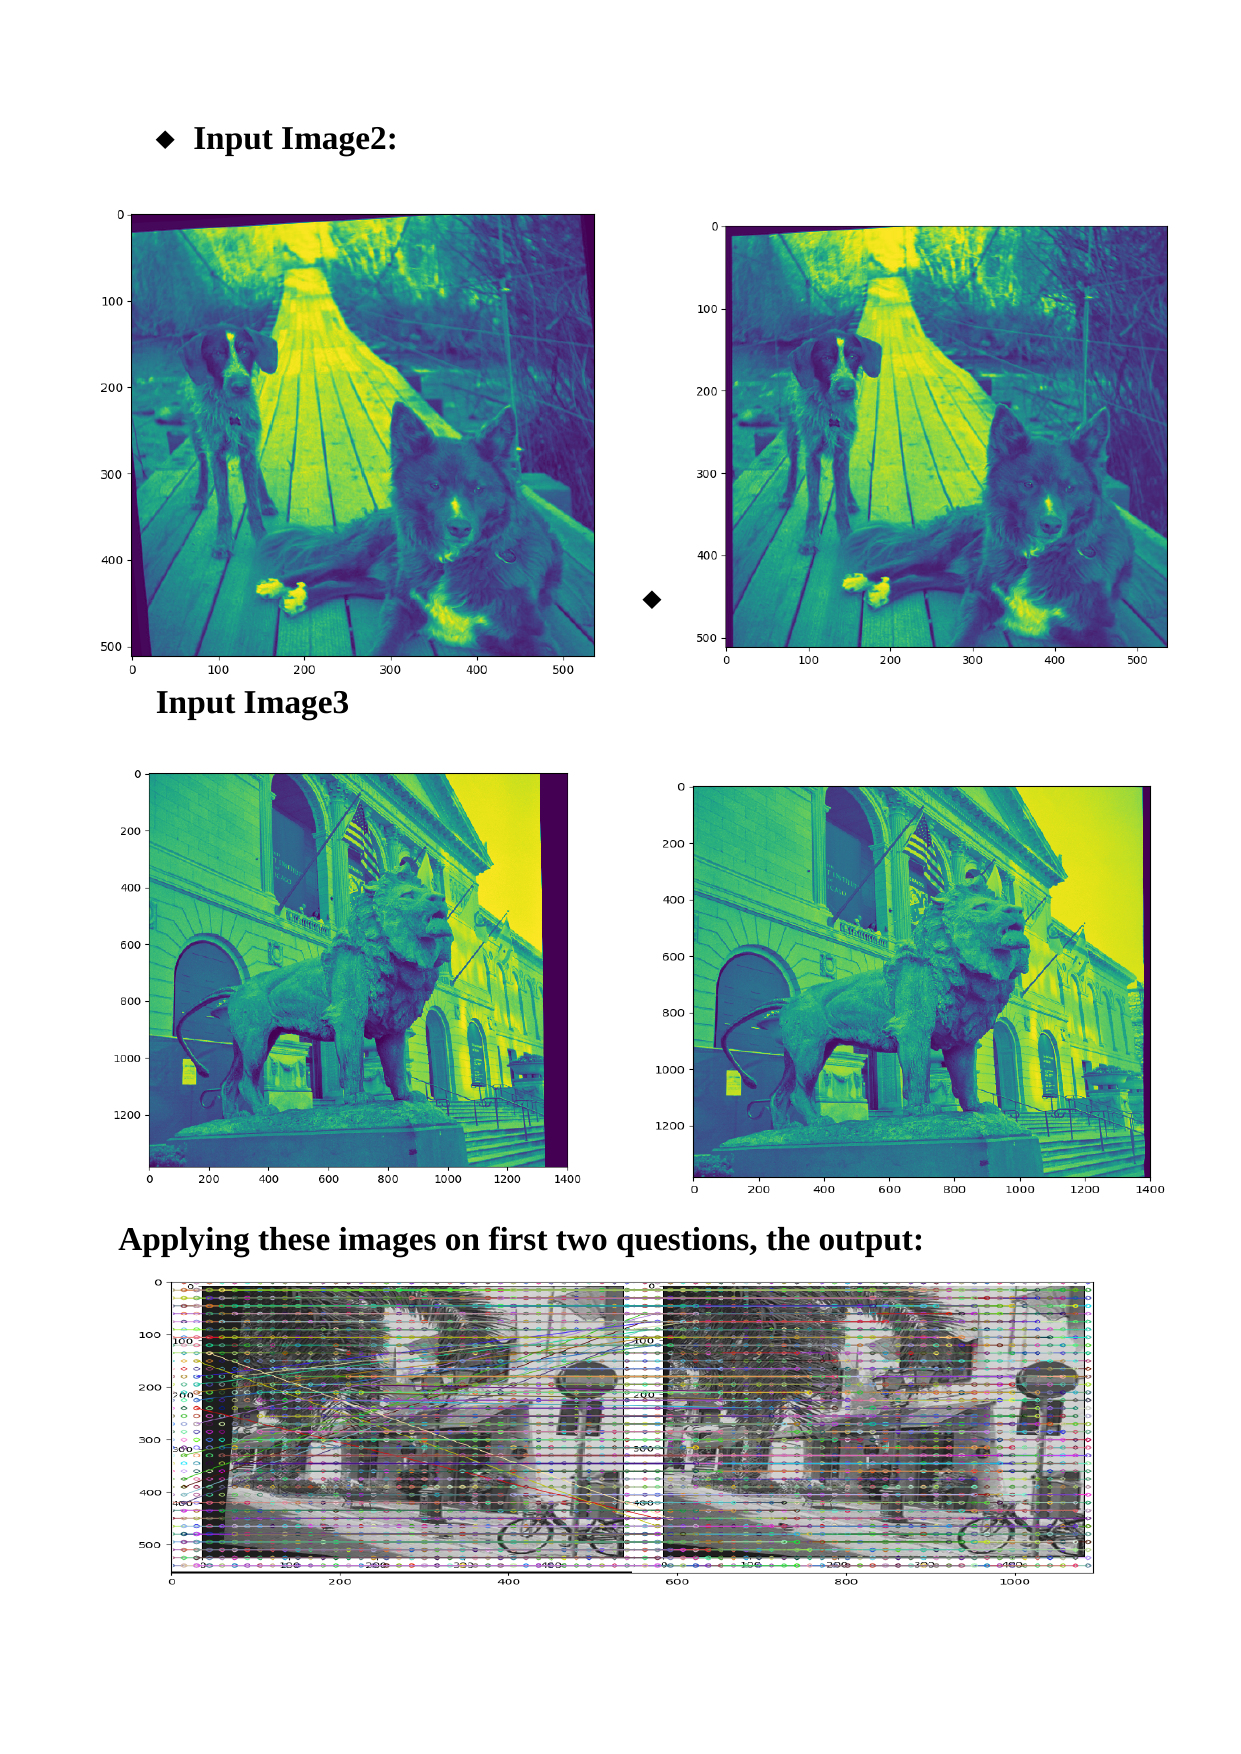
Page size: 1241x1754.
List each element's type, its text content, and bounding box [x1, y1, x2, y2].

picture [101, 763, 592, 1190]
picture [101, 204, 605, 683]
picture [636, 770, 1177, 1202]
picture [690, 213, 1177, 671]
text Applying these images on first two questions, the output: [118, 836, 1122, 1257]
picture [135, 1276, 1105, 1586]
list Input Image3 [156, 578, 1122, 721]
list Input Image2: [156, 118, 1122, 156]
